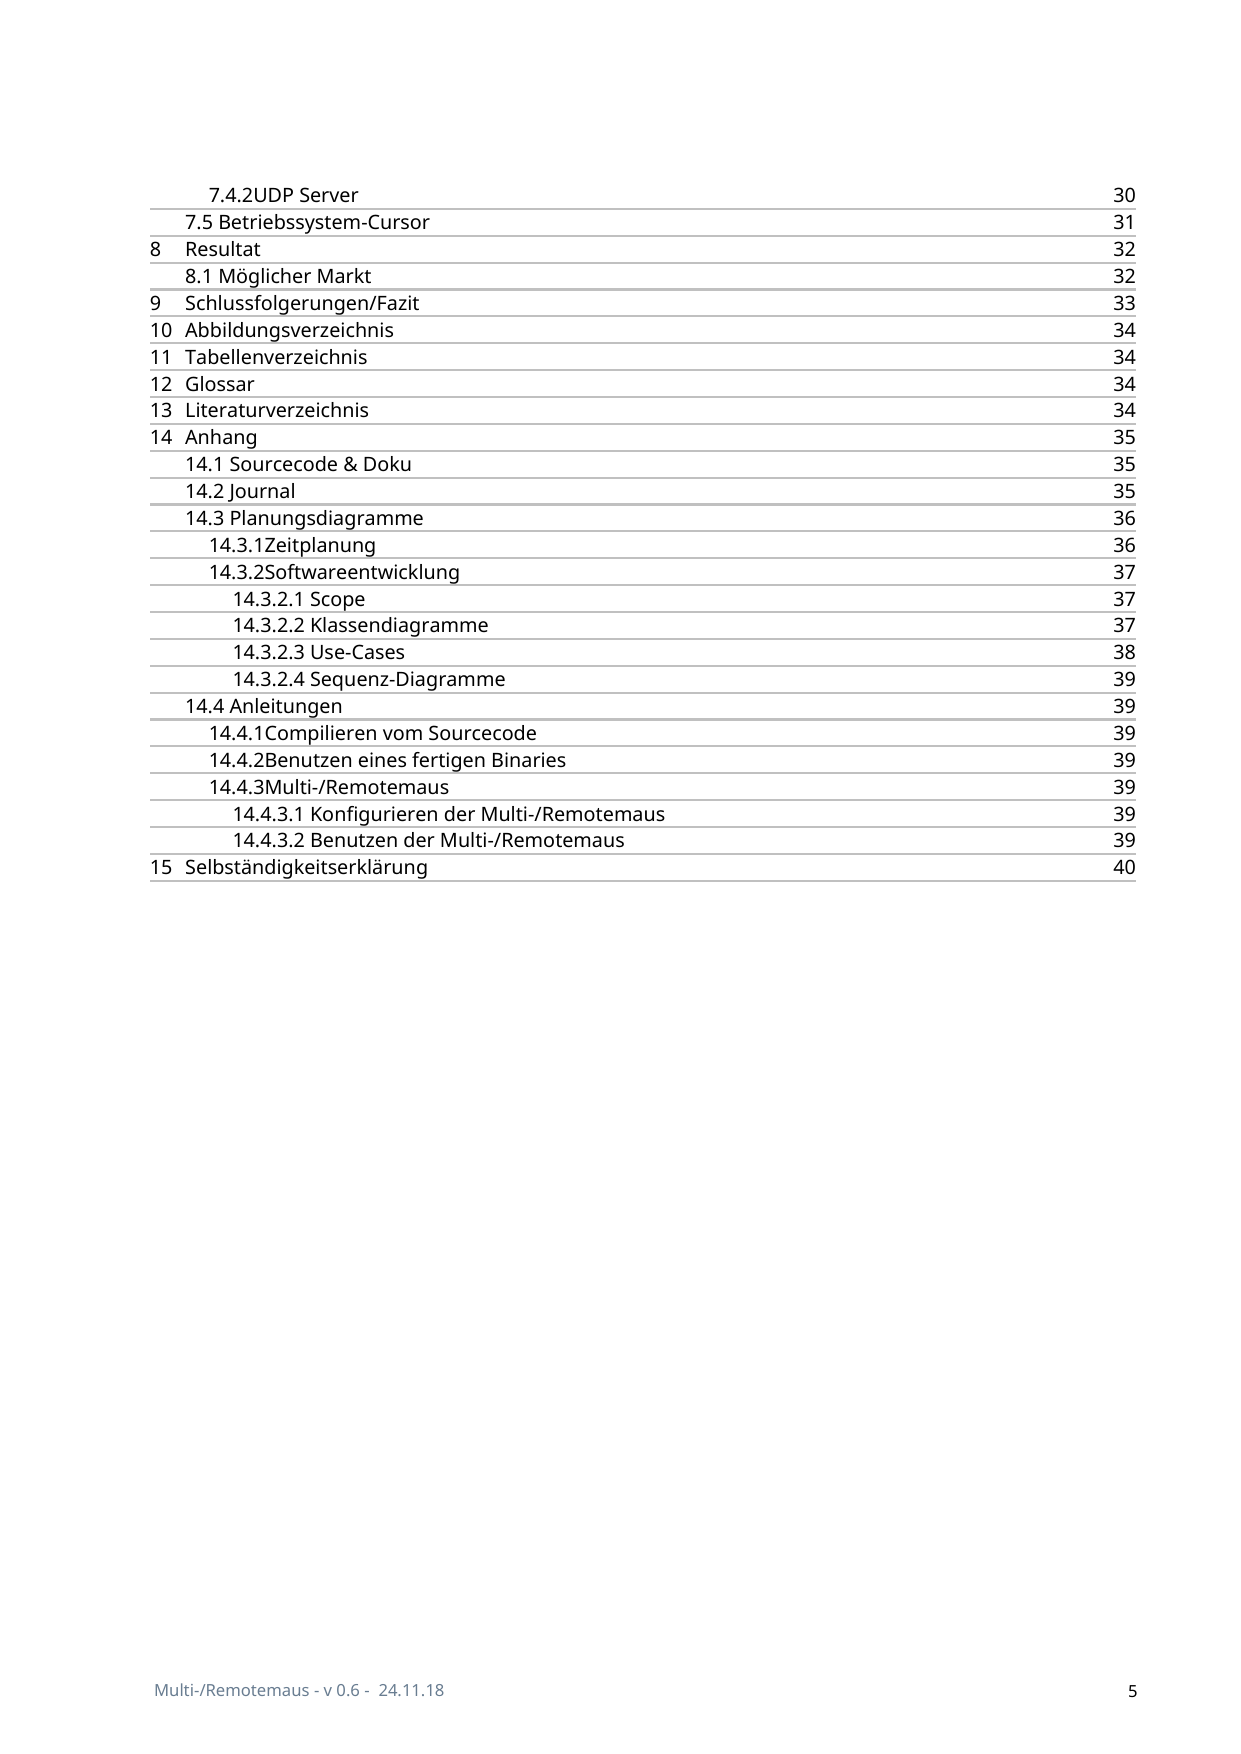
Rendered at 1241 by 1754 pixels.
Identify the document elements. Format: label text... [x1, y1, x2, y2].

text 14.1 Sourcecode & Doku 35 [149, 452, 1136, 479]
text 9 Schlussfolgerungen/Fazit 33 [149, 291, 1136, 317]
text 14.3.2.3 Use-Cases 38 [149, 640, 1136, 667]
text 14.3.2Softwareentwicklung 37 [149, 559, 1136, 586]
text 7.4.2UDP Server 30 [149, 183, 1136, 210]
text 14.4.3.2 Benutzen der Multi-/Remotemaus 39 [149, 828, 1136, 855]
text 14.4.1Compilieren vom Sourcecode 39 [149, 721, 1136, 747]
text 14.3.1Zeitplanung 36 [149, 532, 1136, 559]
text 14.4.3Multi-/Remotemaus 39 [149, 774, 1136, 801]
text 8.1 Möglicher Markt 32 [149, 264, 1136, 291]
text 14.4 Anleitungen 39 [149, 694, 1136, 721]
text 10 Abbildungsverzeichnis 34 [149, 317, 1136, 344]
text 7.5 Betriebssystem-Cursor 31 [149, 210, 1136, 237]
text 14.3.2.1 Scope 37 [149, 586, 1136, 613]
text 11 Tabellenverzeichnis 34 [149, 344, 1136, 371]
text 12 Glossar 34 [149, 371, 1136, 398]
text 14.3 Planungsdiagramme 36 [149, 506, 1136, 532]
text 15 Selbständigkeitserklärung 40 [149, 855, 1136, 882]
text 13 Literaturverzeichnis 34 [149, 398, 1136, 425]
text 14 Anhang 35 [149, 425, 1136, 452]
text 14.2 Journal 35 [149, 479, 1136, 506]
text 8 Resultat 32 [149, 237, 1136, 264]
text 14.3.2.4 Sequenz-Diagramme 39 [149, 667, 1136, 694]
text 14.3.2.2 Klassendiagramme 37 [149, 613, 1136, 640]
text 14.4.2Benutzen eines fertigen Binaries 39 [149, 747, 1136, 774]
text 14.4.3.1 Konfigurieren der Multi-/Remotemaus 39 [149, 801, 1136, 828]
